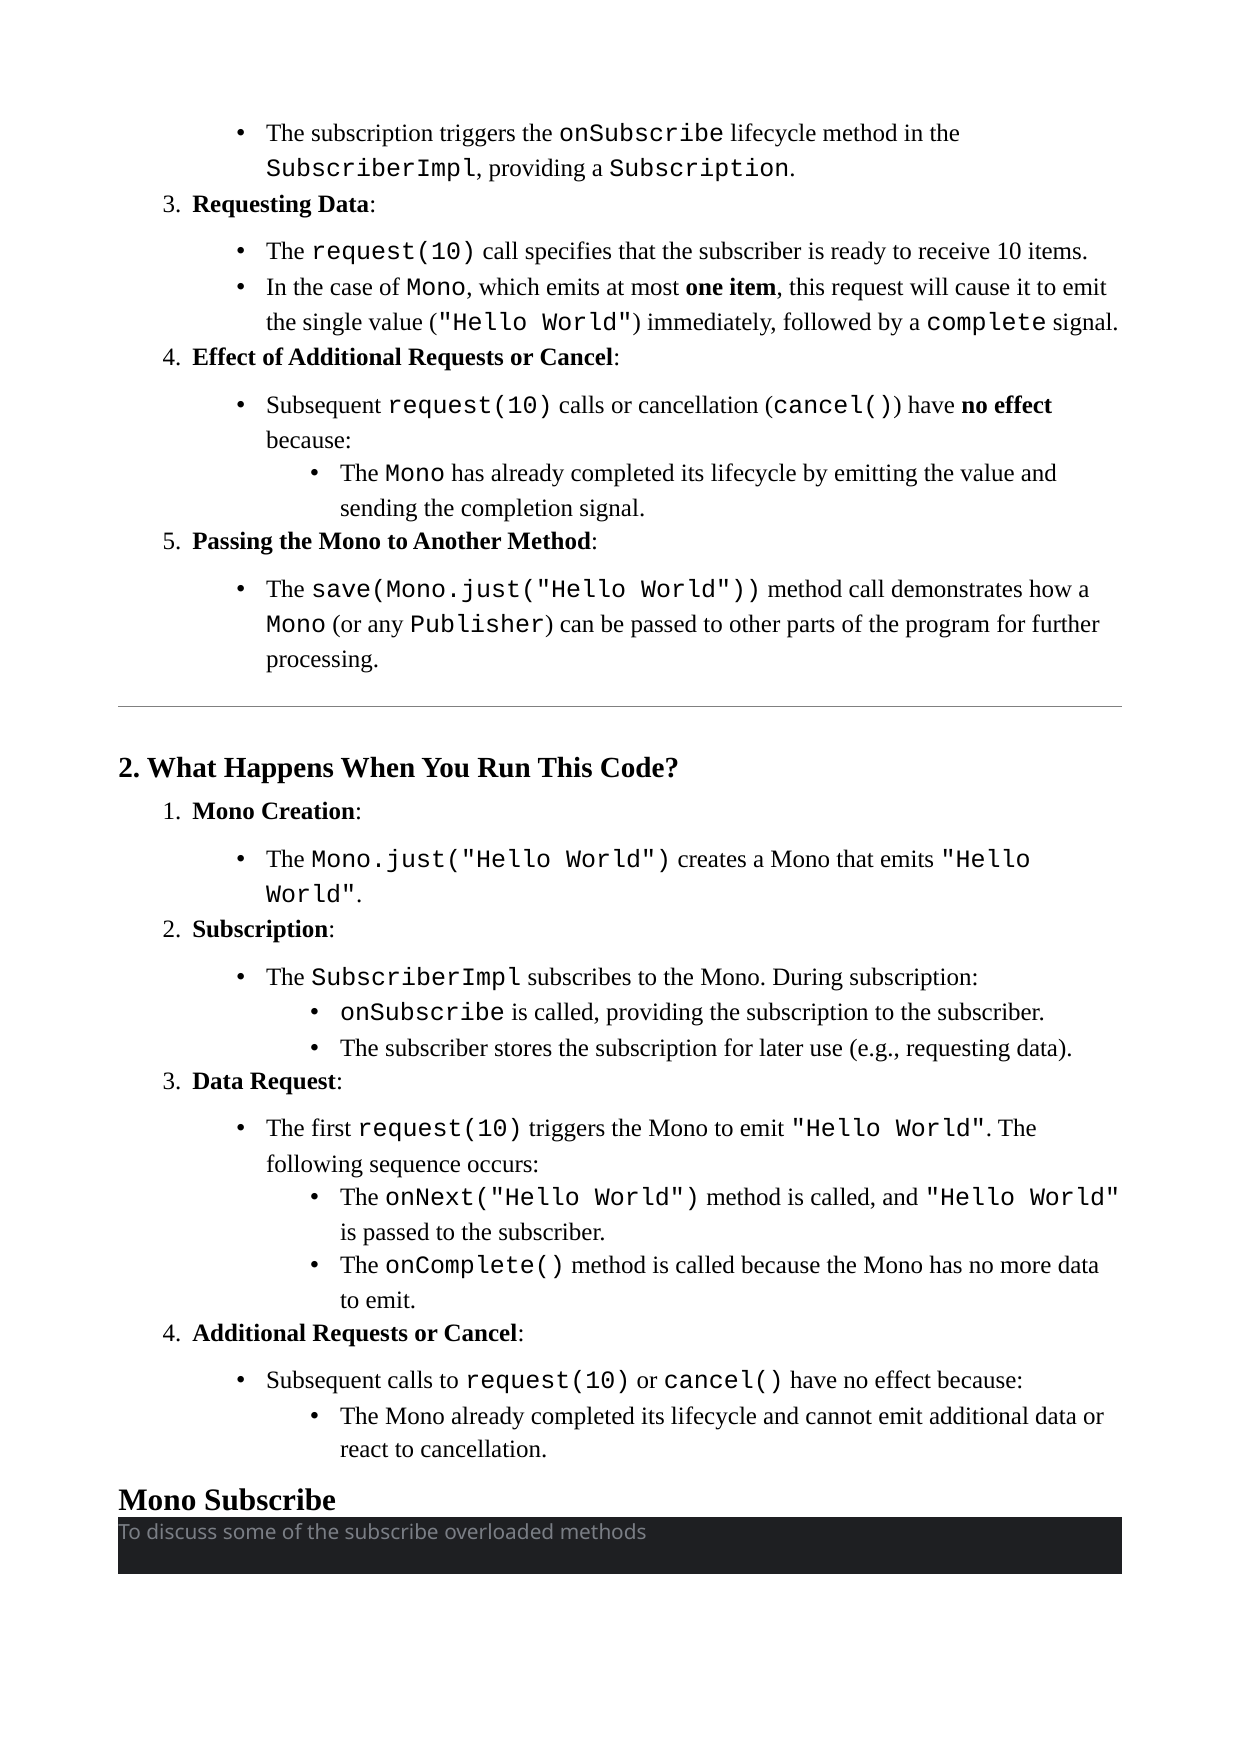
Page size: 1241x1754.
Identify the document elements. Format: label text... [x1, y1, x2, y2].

list The subscriber stores the subscription for later use (e.g., requesting data). [310, 1033, 1122, 1062]
list Data Request: [162, 1066, 1122, 1095]
list Subscription: [162, 914, 1122, 943]
list The SubscriberImpl subscribes to the Mono. During subscription: [236, 962, 1122, 993]
list The first request(10) triggers the Mono to emit "Hello World". The following sequence occurs: [236, 1113, 1122, 1177]
list Effect of Additional Requests or Cancel: [162, 342, 1122, 371]
list Subsequent calls to request(10) or cancel() have no effect because: [236, 1366, 1122, 1396]
list Requesting Data: [162, 189, 1122, 217]
list Subsequent request(10) calls or cancellation (cancel()) have no effect because: [236, 390, 1122, 454]
list In the case of Mono, which emits at most one item, this request will cause it to emit the single value ("Hello World") immediately, followed by a complete signal. [236, 272, 1122, 338]
text Mono Subscribe [118, 1482, 1122, 1517]
list Additional Requests or Cancel: [162, 1318, 1122, 1347]
list The Mono has already completed its lifecycle by emitting the value and sending the completion signal. [310, 458, 1122, 522]
list Passing the Mono to Another Method: [162, 526, 1122, 555]
list onSubscribe is called, providing the subscription to the subscriber. [310, 997, 1122, 1028]
list The Mono.just("Hello World") creates a Mono that emits "Hello World". [236, 844, 1122, 910]
list The save(Mono.just("Hello World")) method call demonstrates how a Mono (or any Publisher) can be passed to other parts of the program for further processing. [236, 574, 1122, 673]
list The subscription triggers the onSubscribe lifecycle method in the SubscriberImpl, providing a Subscription. [236, 118, 1122, 184]
text To discuss some of the subscribe overloaded methods [118, 1517, 1122, 1574]
list The onNext("Hello World") method is called, and "Hello World" is passed to the subscriber. [310, 1182, 1122, 1246]
list Mono Creation: [162, 796, 1122, 825]
list The request(10) call specifies that the subscriber is ready to receive 10 items. [236, 236, 1122, 267]
list The Mono already completed its lifecycle and cannot emit additional data or react to cancellation. [310, 1401, 1122, 1463]
list The onComplete() method is called because the Mono has no more data to emit. [310, 1250, 1122, 1314]
subtitle 2. What Happens When You Run This Code? [118, 750, 1122, 784]
